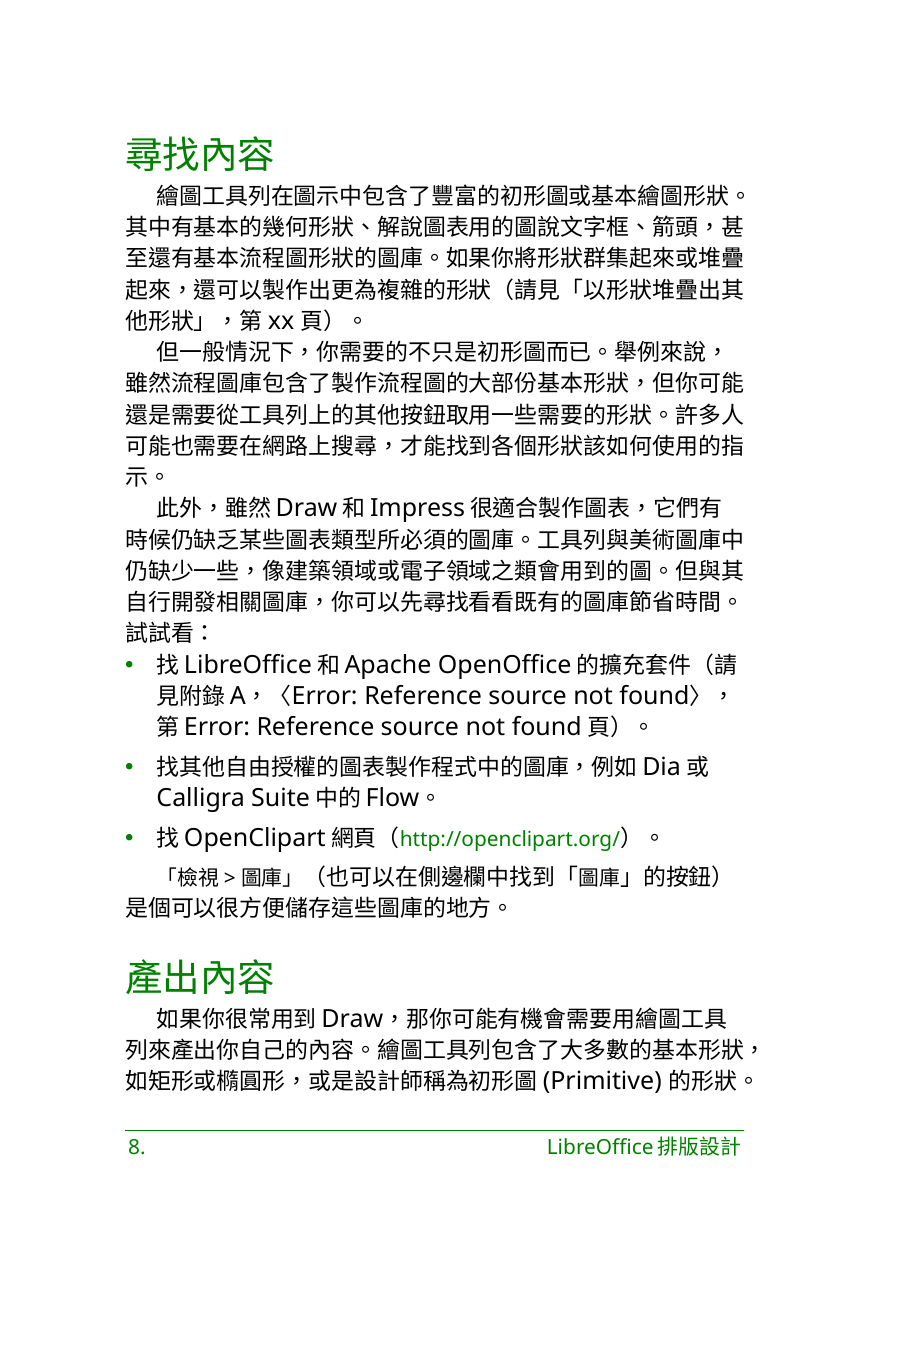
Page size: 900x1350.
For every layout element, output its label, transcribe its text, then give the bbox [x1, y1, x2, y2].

text 繪圖工具列在圖示中包含了豐富的初形圖或基本繪圖形狀。其中有基本的幾何形狀、解說圖表用的圖說文字框、箭頭，甚至還有基本流程圖形狀的圖庫。如果你將形狀群集起來或堆疊起來，還可以製作出更為複雜的形狀（請見「以形狀堆疊出其他形狀」，第 xx 頁）。 [125, 179, 744, 336]
text 此外，雖然Draw和Impress很適合製作圖表，它們有時候仍缺乏某些圖表類型所必須的圖庫。工具列與美術圖庫中仍缺少一些，像建築領域或電子領域之類會用到的圖。但與其自行開發相關圖庫，你可以先尋找看看既有的圖庫節省時間。試試看： [125, 492, 744, 648]
list 找OpenClipart網頁（http://openclipart.org/）。 [125, 821, 744, 852]
list 找其他自由授權的圖表製作程式中的圖庫，例如Dia或Calligra Suite中的Flow。 [125, 750, 744, 813]
subtitle 尋找內容 [125, 125, 744, 179]
list 找LibreOffice和Apache OpenOffice的擴充套件（請見附錄A，〈錯誤：找不到參照來源〉，第錯誤：找不到參照來源頁）。 [125, 648, 744, 742]
text 但一般情況下，你需要的不只是初形圖而已。舉例來說，雖然流程圖庫包含了製作流程圖的大部份基本形狀，但你可能還是需要從工具列上的其他按鈕取用一些需要的形狀。許多人可能也需要在網路上搜尋，才能找到各個形狀該如何使用的指示。 [125, 336, 744, 492]
subtitle 產出內容 [125, 948, 744, 1002]
text 「檢視 > 圖庫」（也可以在側邊欄中找到「圖庫」的按鈕）是個可以很方便儲存這些圖庫的地方。 [125, 861, 744, 923]
text 如果你很常用到Draw，那你可能有機會需要用繪圖工具列來產出你自己的內容。繪圖工具列包含了大多數的基本形狀，如矩形或橢圓形，或是設計師稱為初形圖 (Primitive) 的形狀。 [125, 1002, 744, 1096]
